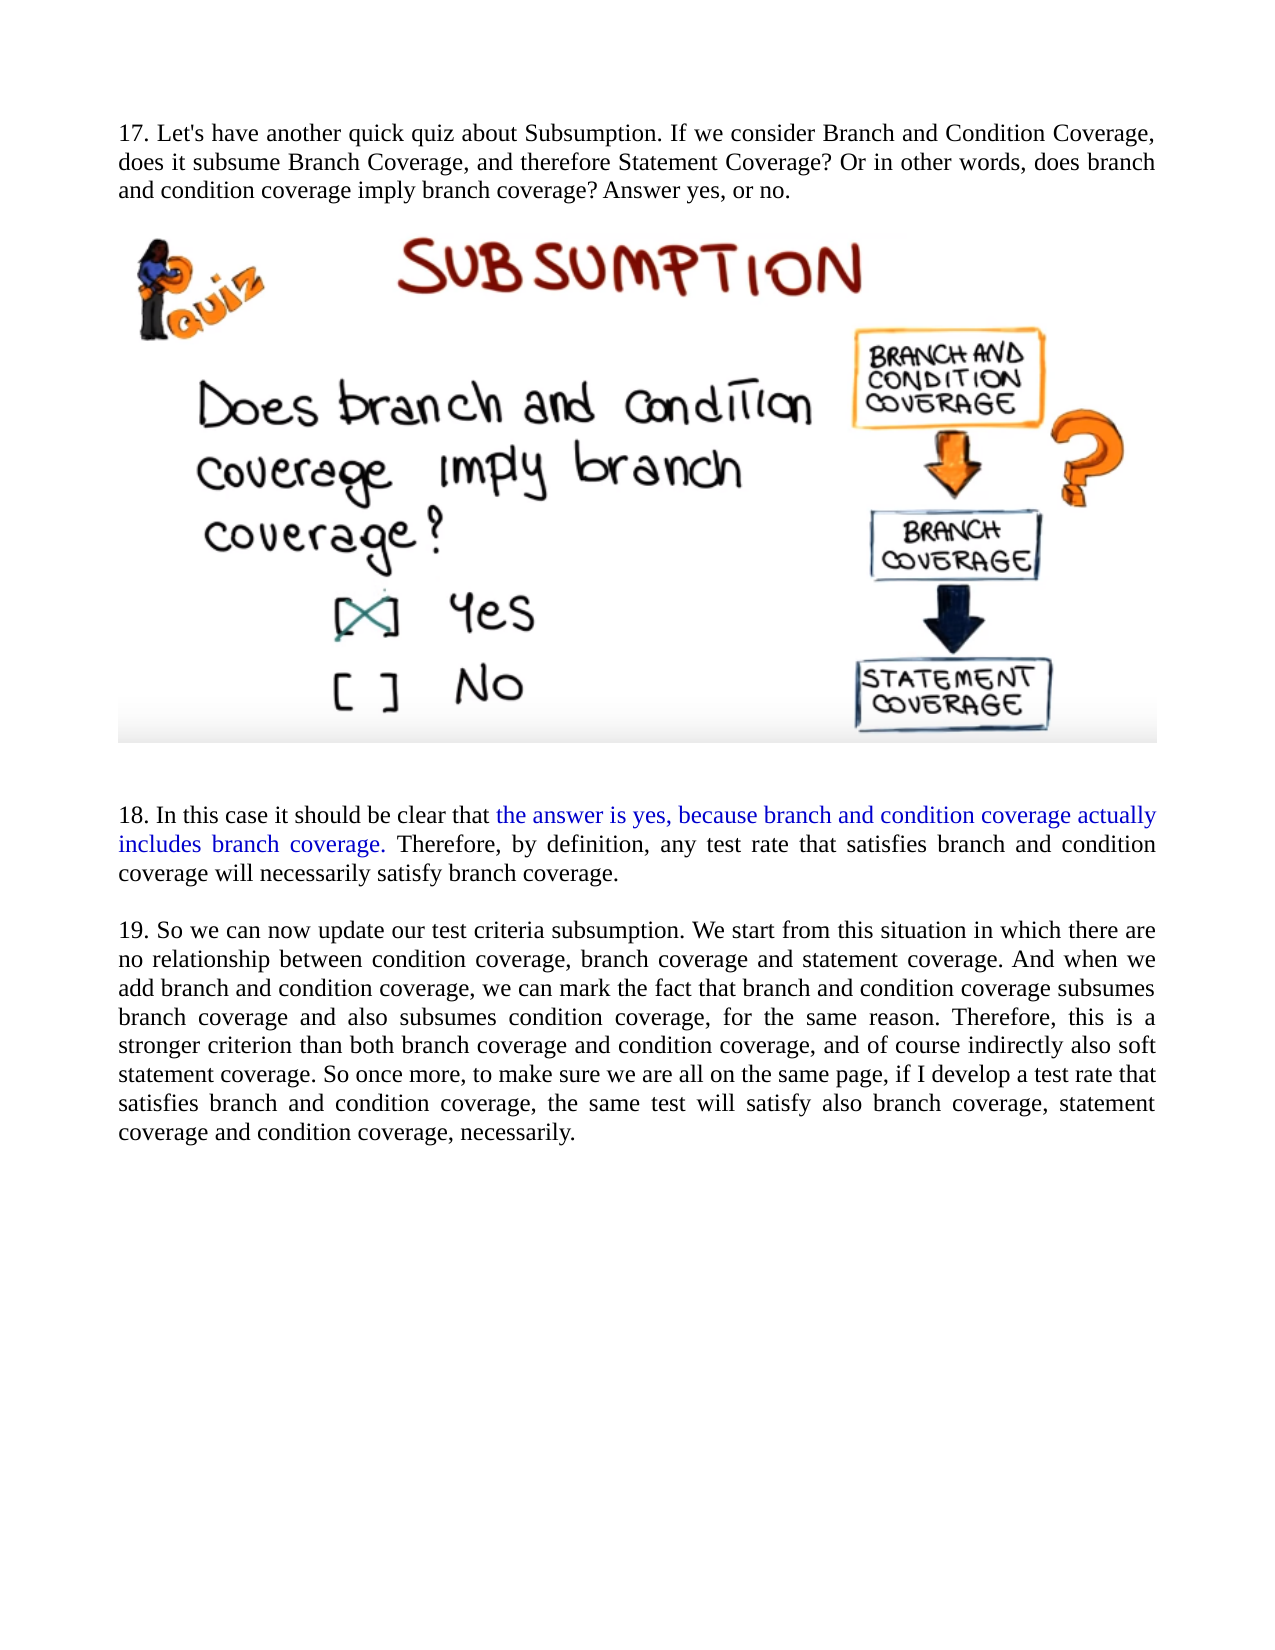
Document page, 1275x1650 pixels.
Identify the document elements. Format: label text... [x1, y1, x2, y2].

text 18. In this case it should be clear that the answer is yes, because branch and condition coverage actually includes branch coverage. Therefore, by definition, any test rate that satisfies branch and condition coverage will necessarily satisfy branch coverage. [118, 800, 1157, 887]
picture [118, 233, 1157, 743]
text 17. Let's have another quick quiz about Subsumption. If we consider Branch and Condition Coverage, does it subsume Branch Coverage, and therefore Statement Coverage? Or in other words, does branch and condition coverage imply branch coverage? Answer yes, or no. [118, 118, 1157, 204]
text 19. So we can now update our test criteria subsumption. We start from this situation in which there are no relationship between condition coverage, branch coverage and statement coverage. And when we add branch and condition coverage, we can mark the fact that branch and condition coverage subsumes branch coverage and also subsumes condition coverage, for the same reason. Therefore, this is a stronger criterion than both branch coverage and condition coverage, and of course indirectly also soft statement coverage. So once more, to make sure we are all on the same page, if I develop a test rate that satisfies branch and condition coverage, the same test will satisfy also branch coverage, statement coverage and condition coverage, necessarily. [118, 915, 1157, 1145]
